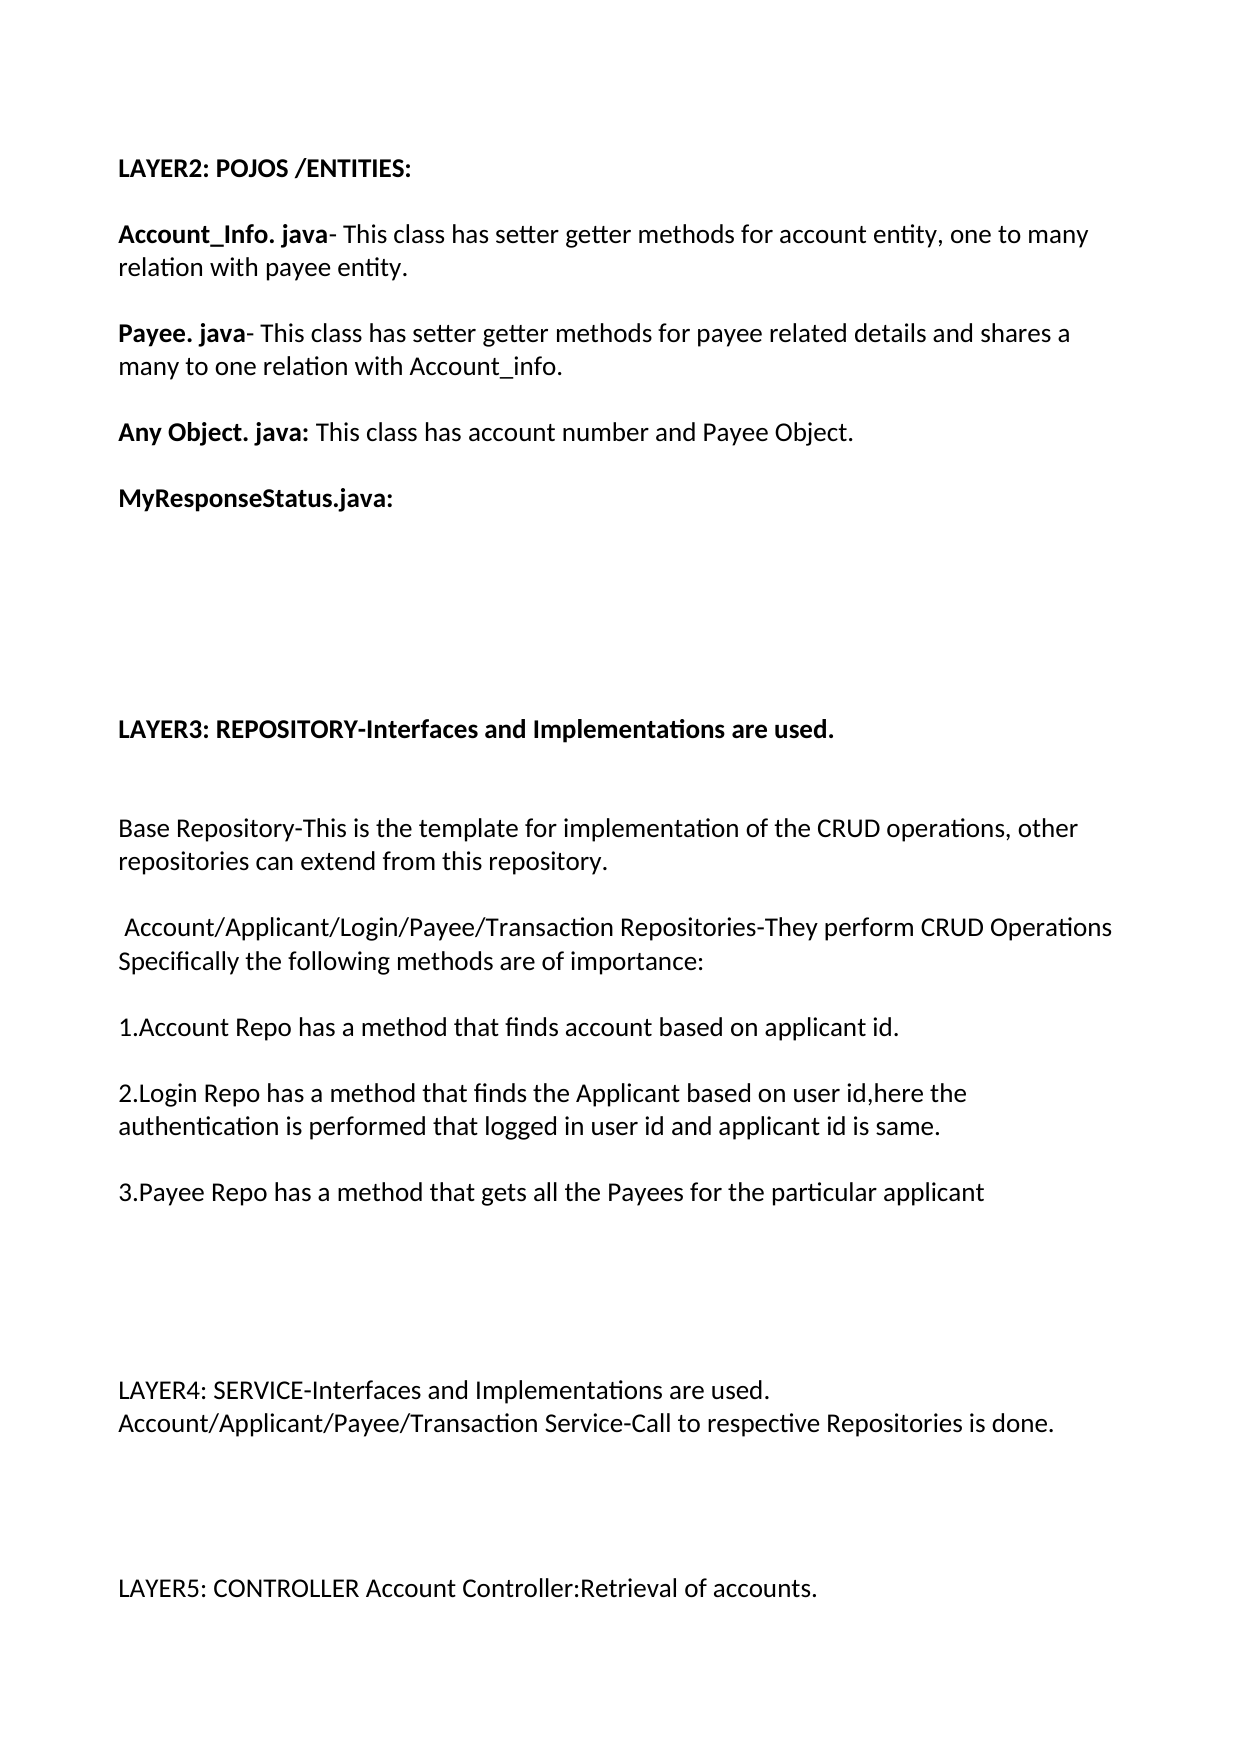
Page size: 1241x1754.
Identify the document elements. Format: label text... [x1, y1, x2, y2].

text MyResponseStatus.java: [118, 481, 1122, 514]
text 3.Payee Repo has a method that gets all the Payees for the particular applicant [118, 1175, 1122, 1208]
text LAYER2: POJOS /ENTITIES: [118, 151, 1122, 184]
text Base Repository-This is the template for implementation of the CRUD operations, other repositories can extend from this repository. [118, 812, 1122, 878]
text 1.Account Repo has a method that finds account based on applicant id. [118, 1010, 1122, 1043]
text 2.Login Repo has a method that finds the Applicant based on user id,here the authentication is performed that logged in user id and applicant id is same. [118, 1076, 1122, 1142]
text Payee. java- This class has setter getter methods for payee related details and shares a many to one relation with Account_info. [118, 316, 1122, 382]
text LAYER4: SERVICE-Interfaces and Implementations are used. Account/Applicant/Payee/Transaction Service-Call to respective Repositories is done. [118, 1373, 1122, 1439]
text Account/Applicant/Login/Payee/Transaction Repositories-They perform CRUD Operations Specifically the following methods are of importance: [118, 911, 1122, 977]
text Any Object. java: This class has account number and Payee Object. [118, 415, 1122, 448]
text LAYER3: REPOSITORY-Interfaces and Implementations are used. [118, 712, 1122, 746]
text LAYER5: CONTROLLER Account Controller:Retrieval of accounts. [118, 1571, 1122, 1604]
text Account_Info. java- This class has setter getter methods for account entity, one to many relation with payee entity. [118, 217, 1122, 283]
